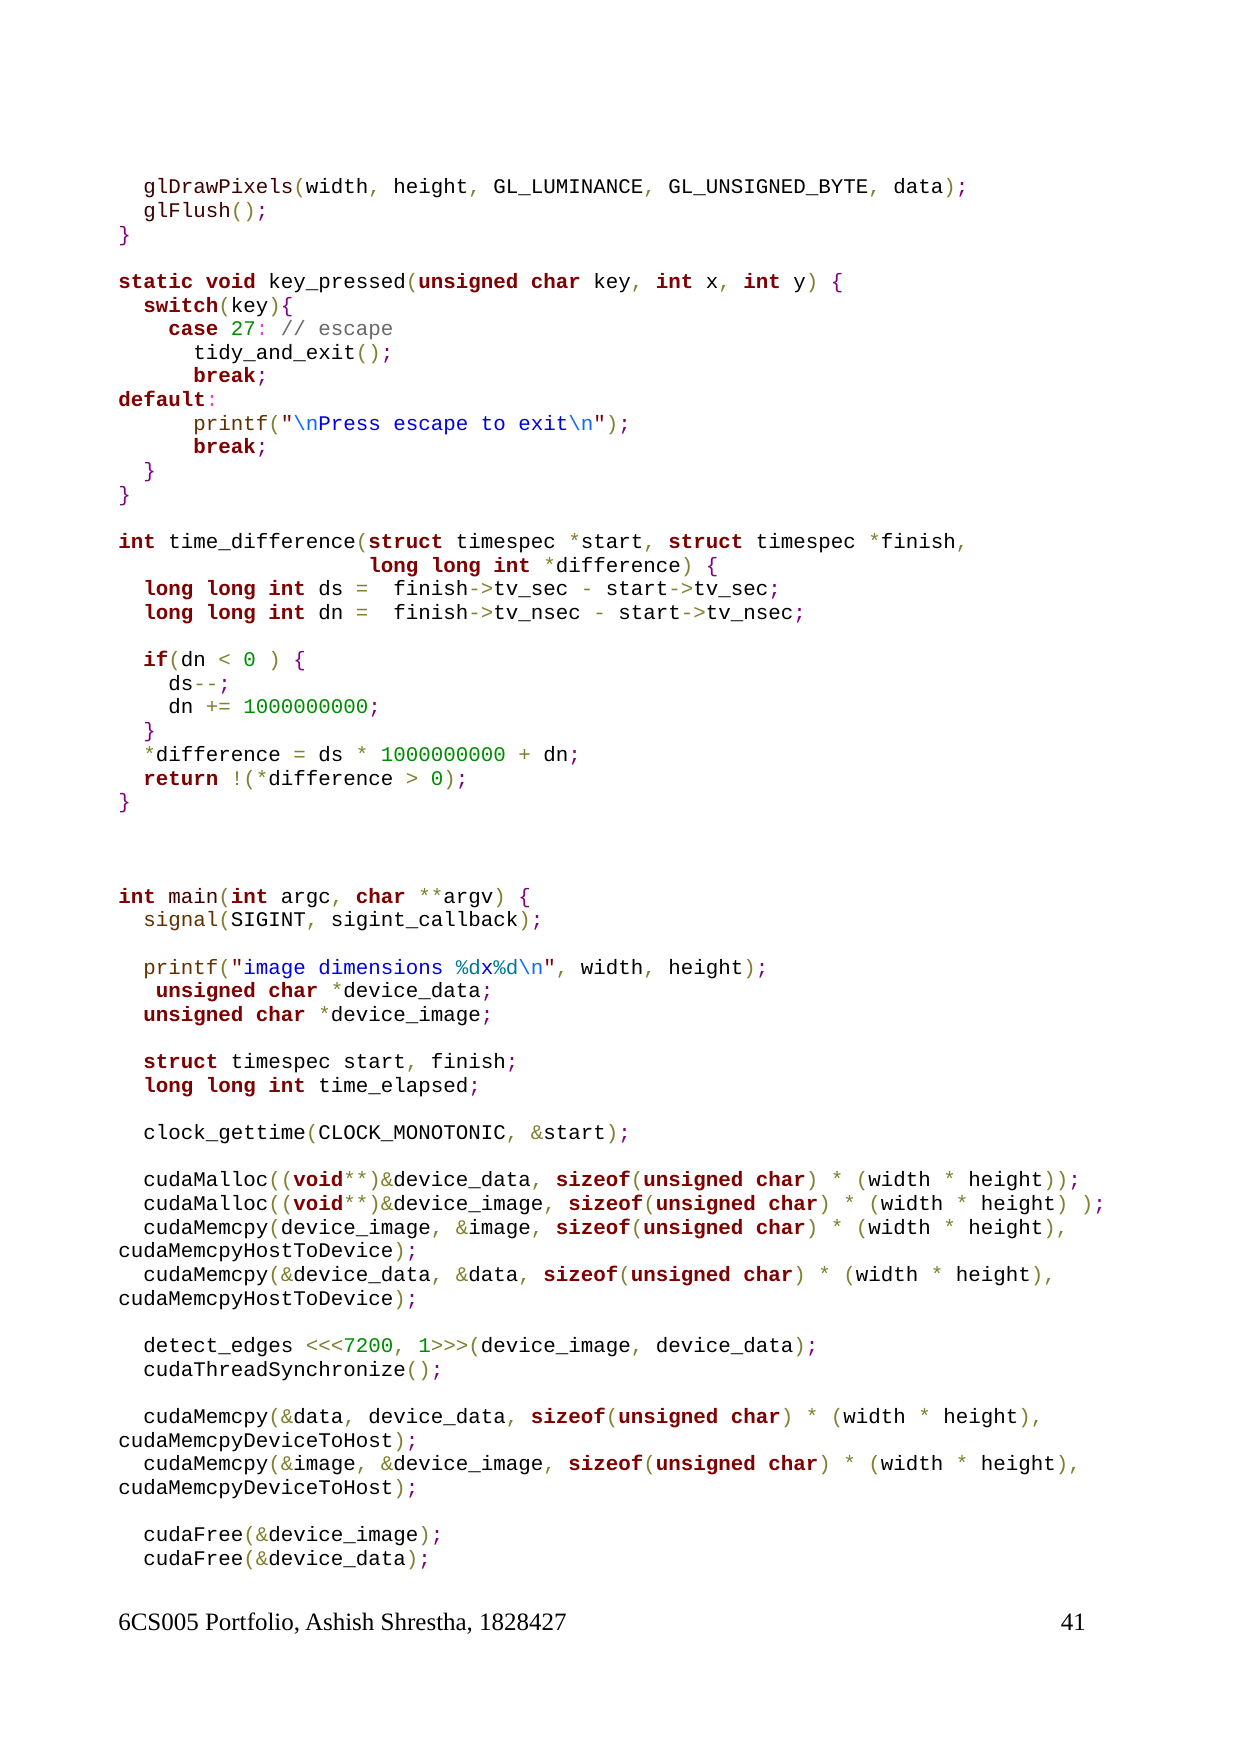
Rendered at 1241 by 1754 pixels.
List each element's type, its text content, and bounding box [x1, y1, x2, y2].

text } [118, 484, 1122, 507]
text cudaMemcpy(&device_data, &data, sizeof(unsigned char) * (width * height), cudaMemcpyHostToDevice); [118, 1264, 1122, 1311]
text cudaMemcpy(&image, &device_image, sizeof(unsigned char) * (width * height), cudaMemcpyDeviceToHost); [118, 1453, 1122, 1501]
text case 27: // escape [118, 318, 1122, 342]
text cudaFree(&device_data); [118, 1548, 1122, 1571]
text static void key_pressed(unsigned char key, int x, int y) { [118, 271, 1122, 294]
text break; [118, 366, 1122, 389]
text cudaThreadSynchronize(); [118, 1359, 1122, 1382]
text signal(SIGINT, sigint_callback); [118, 909, 1122, 933]
text int main(int argc, char **argv) { [118, 886, 1122, 909]
text clock_gettime(CLOCK_MONOTONIC, &start); [118, 1122, 1122, 1146]
text printf("\nPress escape to exit\n"); [118, 413, 1122, 436]
text int time_difference(struct timespec *start, struct timespec *finish, [118, 531, 1122, 555]
text long long int time_elapsed; [118, 1075, 1122, 1098]
text unsigned char *device_data; [118, 980, 1122, 1004]
text glDrawPixels(width, height, GL_LUMINANCE, GL_UNSIGNED_BYTE, data); [118, 176, 1122, 200]
text long long int dn = finish->tv_nsec - start->tv_nsec; [118, 602, 1122, 626]
text tidy_and_exit(); [118, 342, 1122, 366]
text long long int ds = finish->tv_sec - start->tv_sec; [118, 578, 1122, 602]
text *difference = ds * 1000000000 + dn; [118, 744, 1122, 767]
text cudaMemcpy(device_image, &image, sizeof(unsigned char) * (width * height), cudaMemcpyHostToDevice); [118, 1217, 1122, 1264]
text switch(key){ [118, 294, 1122, 318]
text printf("image dimensions %dx%d\n", width, height); [118, 957, 1122, 980]
text glFlush(); [118, 200, 1122, 224]
text } [118, 460, 1122, 484]
text if(dn < 0 ) { [118, 649, 1122, 673]
text } [118, 791, 1122, 815]
text long long int *difference) { [118, 555, 1122, 578]
text } [118, 720, 1122, 744]
text unsigned char *device_image; [118, 1004, 1122, 1028]
text struct timespec start, finish; [118, 1051, 1122, 1075]
text detect_edges <<<7200, 1>>>(device_image, device_data); [118, 1335, 1122, 1359]
text dn += 1000000000; [118, 697, 1122, 720]
text cudaMalloc((void**)&device_data, sizeof(unsigned char) * (width * height)); [118, 1169, 1122, 1193]
text break; [118, 436, 1122, 460]
text cudaFree(&device_image); [118, 1524, 1122, 1548]
text } [118, 224, 1122, 247]
text default: [118, 389, 1122, 413]
text cudaMemcpy(&data, device_data, sizeof(unsigned char) * (width * height), cudaMemcpyDeviceToHost); [118, 1406, 1122, 1453]
text return !(*difference > 0); [118, 767, 1122, 791]
text ds--; [118, 673, 1122, 697]
text cudaMalloc((void**)&device_image, sizeof(unsigned char) * (width * height) ); [118, 1193, 1122, 1217]
